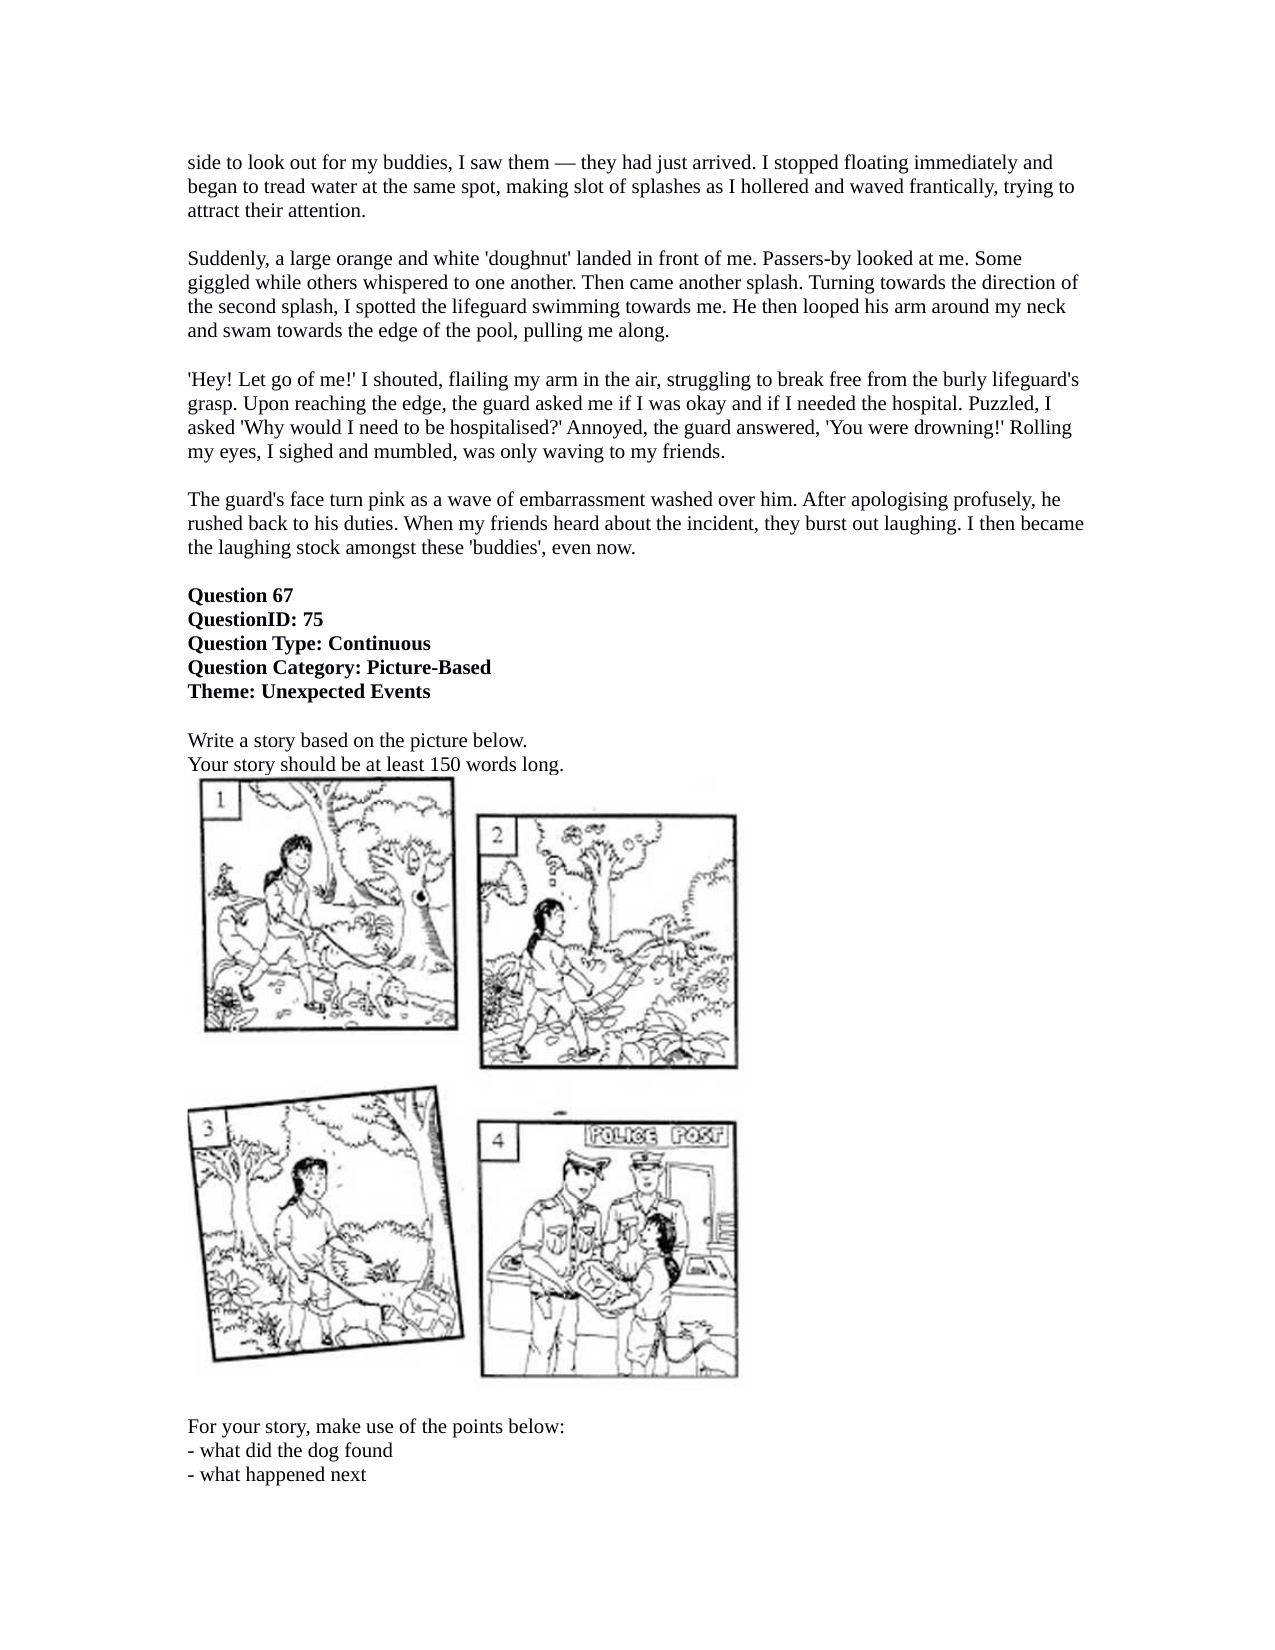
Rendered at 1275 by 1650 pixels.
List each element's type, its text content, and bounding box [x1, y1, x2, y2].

text For your story, make use of the points below: [187, 1414, 1087, 1438]
text Question Type: Continuous [187, 631, 1087, 655]
text Theme: Unexpected Events [187, 679, 1087, 703]
text - what did the dog found [187, 1438, 1087, 1462]
text 'Hey! Let go of me!' I shouted, flailing my arm in the air, struggling to break free from the burly lifeguard's grasp. Upon reaching the edge, the guard asked me if I was okay and if I needed the hospital. Puzzled, I asked 'Why would I need to be hospitalised?' Annoyed, the guard answered, 'You were drowning!' Rolling my eyes, I sighed and mumbled, was only waving to my friends. [187, 367, 1087, 463]
text Suddenly, a large orange and white 'doughnut' landed in front of me. Passers-by looked at me. Some giggled while others whispered to one another. Then came another splash. Turning towards the direction of the second splash, I spotted the lifeguard swimming towards me. He then looped his arm around my neck and swam towards the edge of the pool, pulling me along. [187, 246, 1087, 342]
text side to look out for my buddies, I saw them — they had just arrived. I stopped floating immediately and began to tread water at the same spot, making slot of splashes as I hollered and waved frantically, trying to attract their attention. [187, 150, 1087, 222]
picture [187, 775, 748, 1390]
text The guard's face turn pink as a wave of embarrassment washed over him. After apologising profusely, he rushed back to his duties. When my friends heard about the incident, they burst out laughing. I then became the laughing stock amongst these 'buddies', even now. [187, 487, 1087, 559]
text Question 67 [187, 583, 1087, 607]
text Write a story based on the picture below. [187, 727, 1087, 752]
text QuestionID: 75 [187, 607, 1087, 631]
text Question Category: Picture-Based [187, 655, 1087, 679]
text - what happened next [187, 1462, 1087, 1486]
text Your story should be at least 150 words long. [187, 752, 1087, 776]
